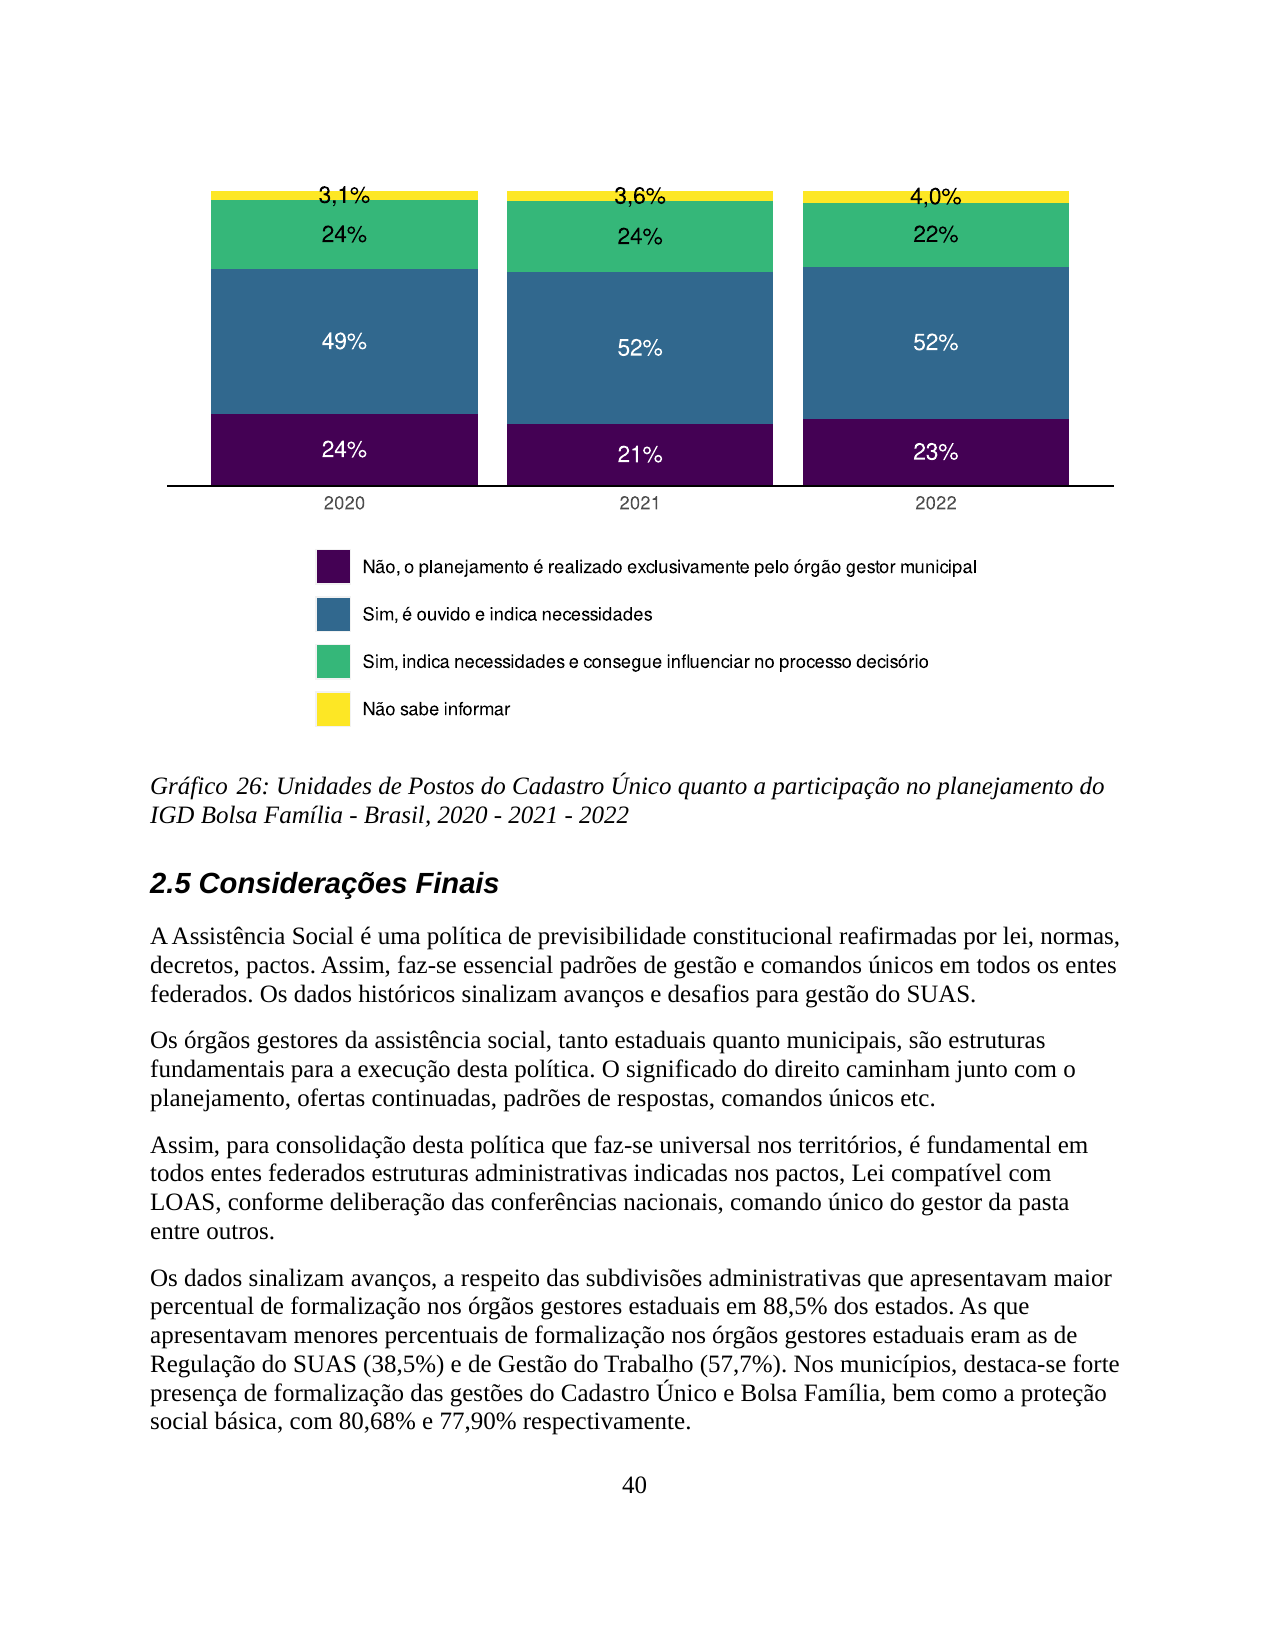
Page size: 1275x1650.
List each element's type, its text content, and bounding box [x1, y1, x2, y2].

text Assim, para consolidação desta política que faz-se universal nos territórios, é fundamental em todos entes federados estruturas administrativas indicadas nos pactos, Lei compatível com LOAS, conforme deliberação das conferências nacionais, comando único do gestor da pasta entre outros. [150, 1130, 1125, 1245]
text Os órgãos gestores da assistência social, tanto estaduais quanto municipais, são estruturas fundamentais para a execução desta política. O significado do direito caminham junto com o planejamento, ofertas continuadas, padrões de respostas, comandos únicos etc. [150, 1026, 1125, 1112]
subtitle 2.5 Considerações Finais [150, 866, 1125, 900]
text A Assistência Social é uma política de previsibilidade constitucional reafirmadas por lei, normas, decretos, pactos. Assim, faz-se essencial padrões de gestão e comandos únicos em todos os entes federados. Os dados históricos sinalizam avanços e desafios para gestão do SUAS. [150, 921, 1125, 1008]
table_header Gráfico 26: Unidades de Postos do Cadastro Único quanto a participação no planejamento do IGD Bolsa Família - Brasil, 2020 - 2021 - 2022 [150, 751, 1125, 841]
text Os dados sinalizam avanços, a respeito das subdivisões administrativas que apresentavam maior percentual de formalização nos órgãos gestores estaduais em 88,5% dos estados. As que apresentavam menores percentuais de formalização nos órgãos gestores estaduais eram as de Regulação do SUAS (38,5%) e de Gestão do Trabalho (57,7%). Nos municípios, destaca-se forte presença de formalização das gestões do Cadastro Único e Bolsa Família, bem como a proteção social básica, com 80,68% e 77,90% respectivamente. [150, 1263, 1125, 1435]
